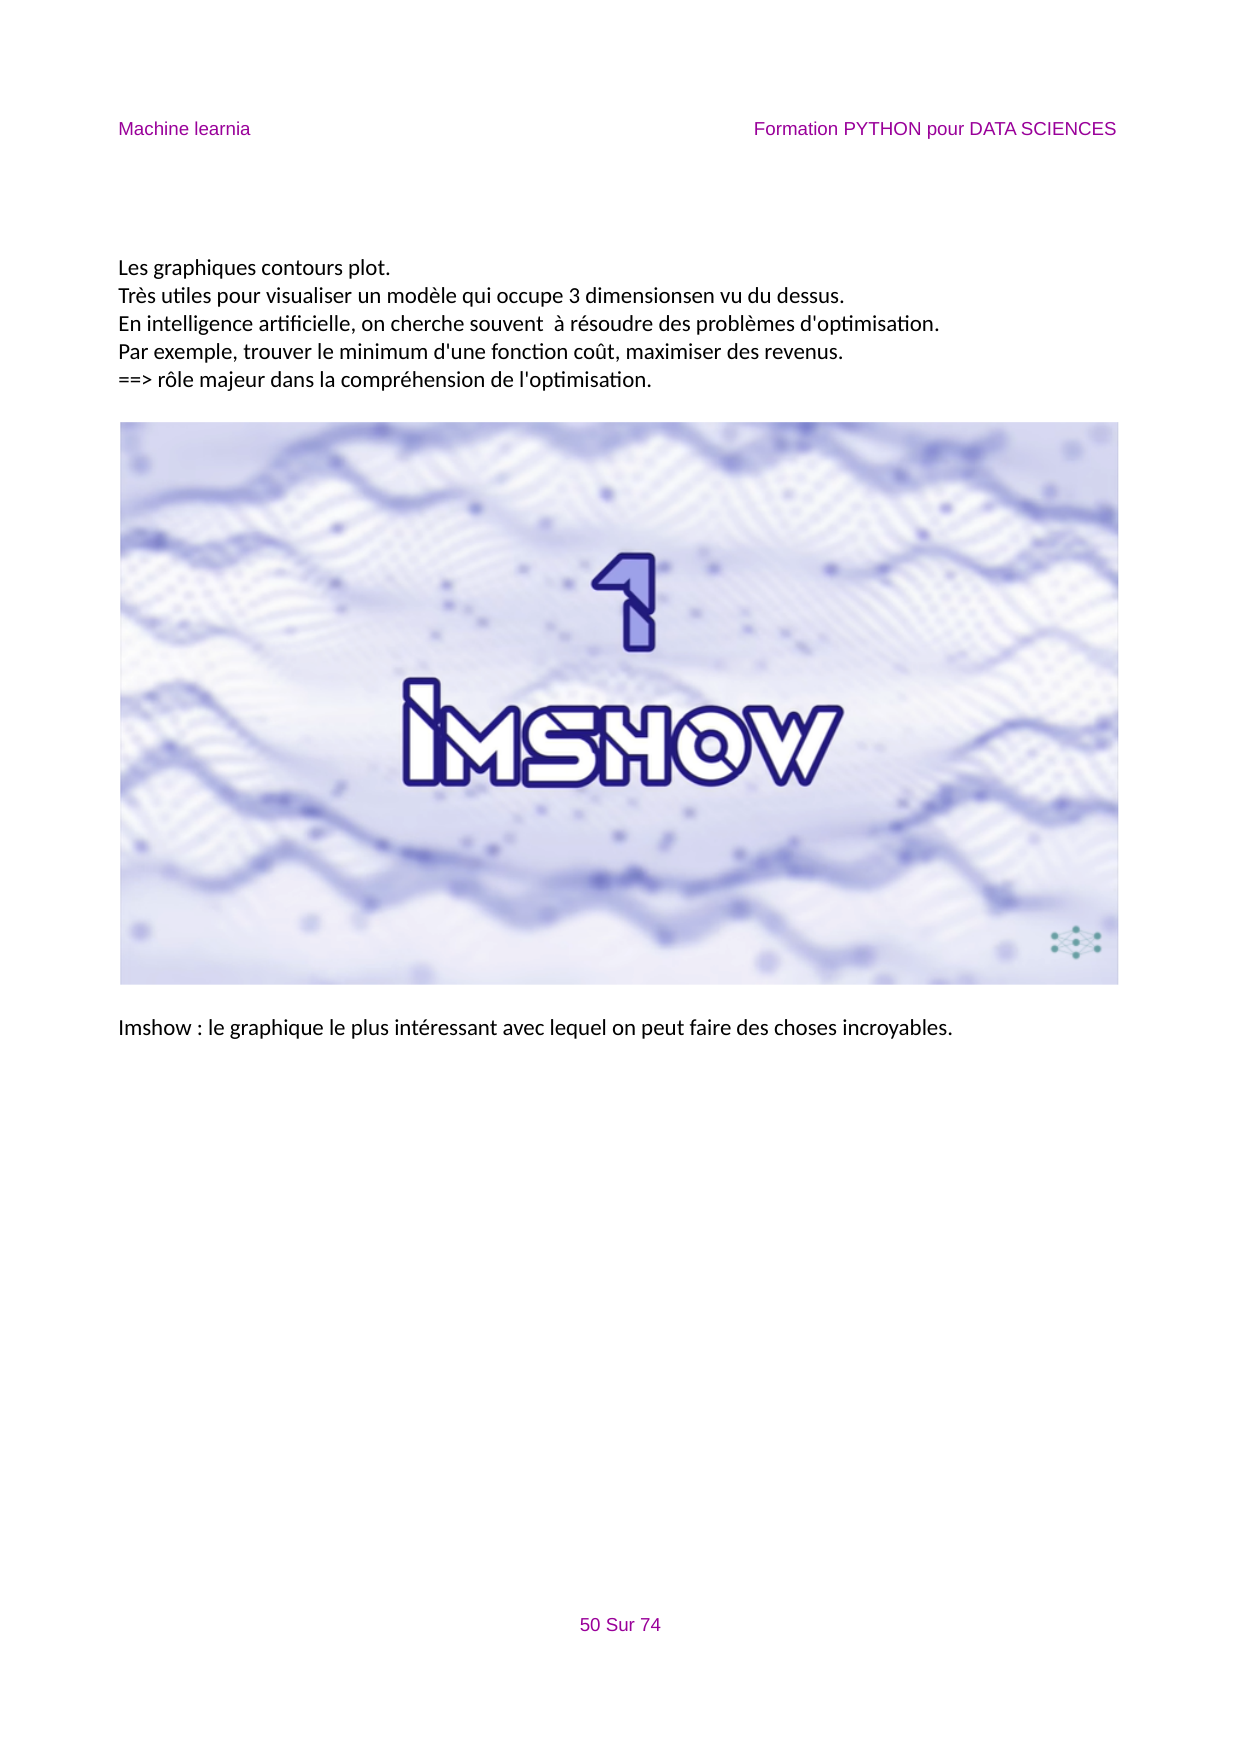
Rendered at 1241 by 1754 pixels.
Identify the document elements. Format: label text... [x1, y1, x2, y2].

text ==> rôle majeur dans la compréhension de l'optimisation. [118, 365, 1122, 421]
text Imshow : le graphique le plus intéressant avec lequel on peut faire des choses incroyables. [118, 1013, 1122, 1041]
text Par exemple, trouver le minimum d'une fonction coût, maximiser des revenus. [118, 337, 1122, 365]
picture [118, 421, 1122, 986]
text Très utiles pour visualiser un modèle qui occupe 3 dimensionsen vu du dessus. En intelligence artificielle, on cherche souvent à résoudre des problèmes d'optimisation. [118, 281, 1122, 337]
text Les graphiques contours plot. [118, 253, 1122, 281]
